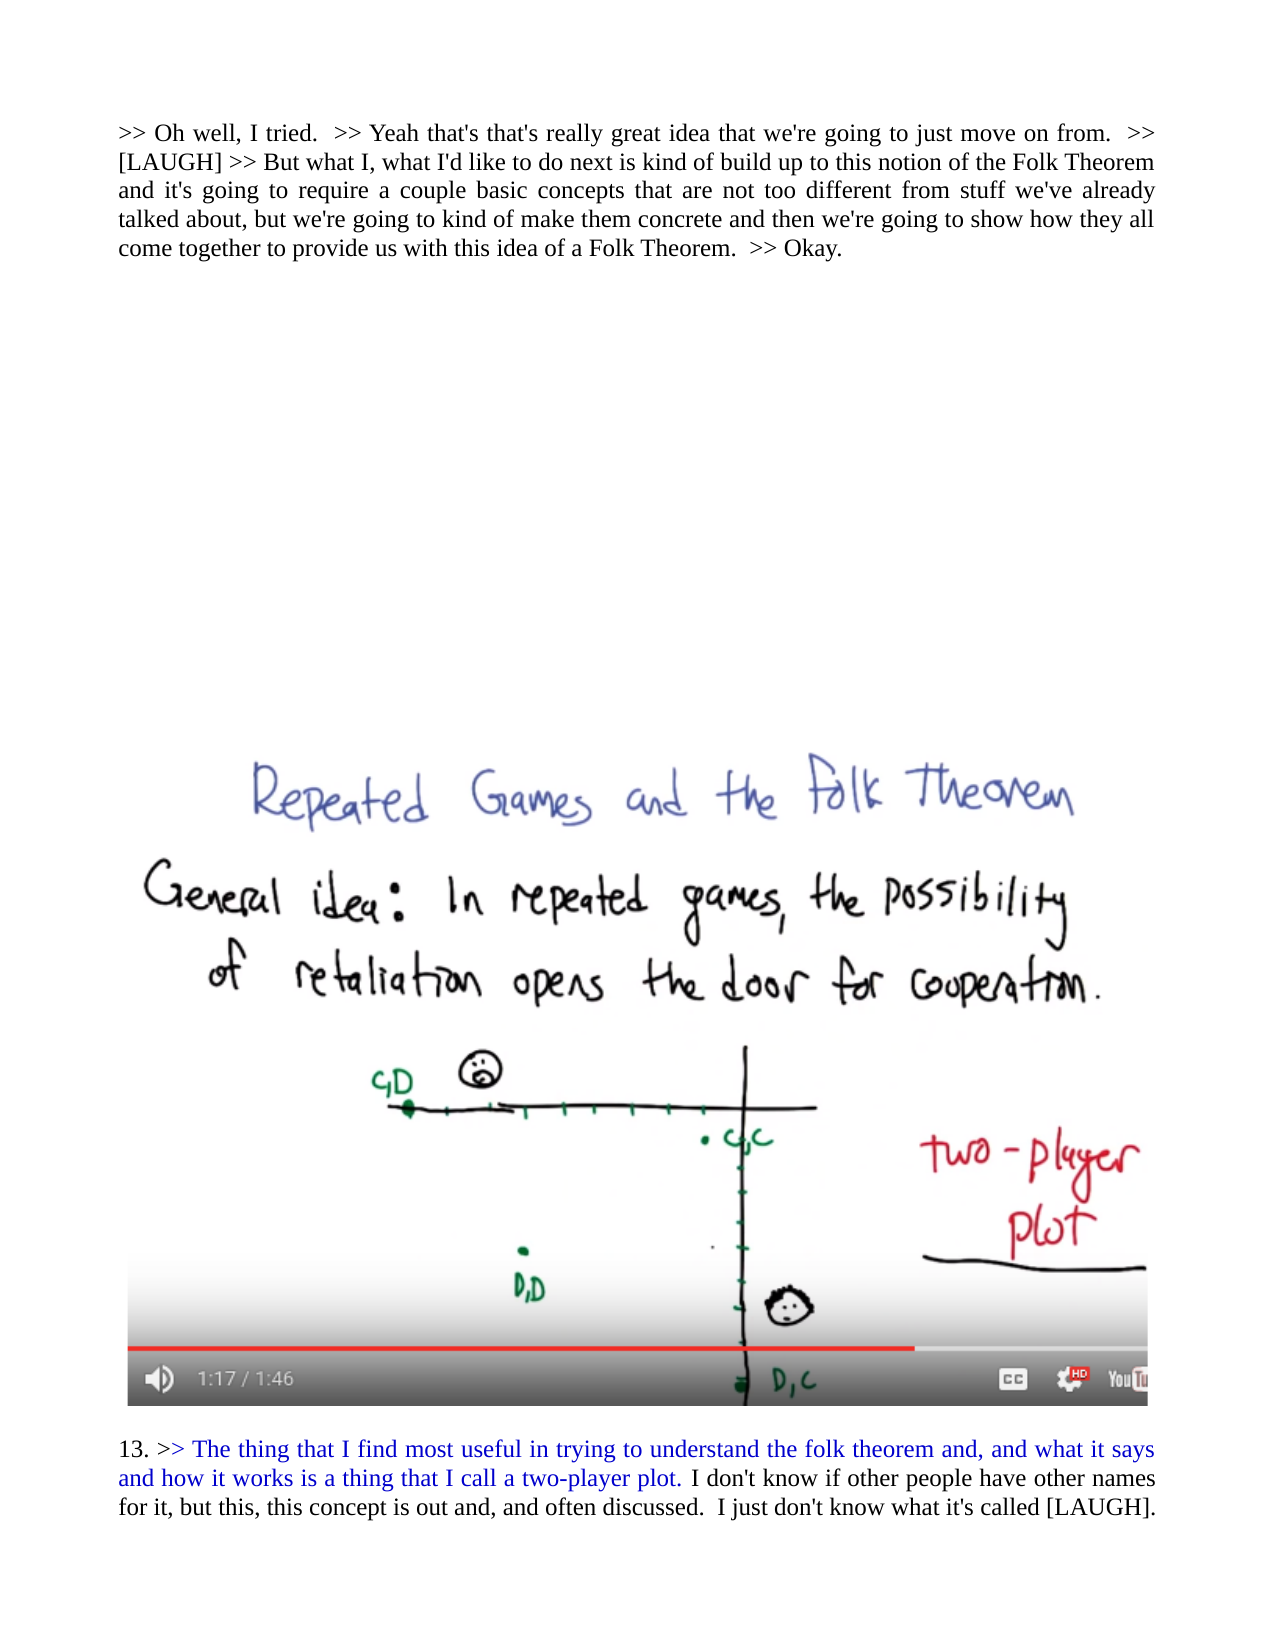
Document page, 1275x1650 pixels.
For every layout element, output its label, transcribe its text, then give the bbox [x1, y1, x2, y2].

text >> Oh well, I tried. >> Yeah that's that's really great idea that we're going to just move on from. >> [LAUGH] >> But what I, what I'd like to do next is kind of build up to this notion of the Folk Theorem and it's going to require a couple basic concepts that are not too different from stuff we've already talked about, but we're going to kind of make them concrete and then we're going to show how they all come together to provide us with this idea of a Folk Theorem. >> Okay. [118, 118, 1157, 262]
picture [127, 750, 1148, 1406]
text 13. >> The thing that I find most useful in trying to understand the folk theorem and, and what it says and how it works is a thing that I call a two-player plot. I don't know if other people have other names for it, but this, this concept is out and, and often discussed. I just don't know what it's called [LAUGH]. [118, 1434, 1157, 1520]
